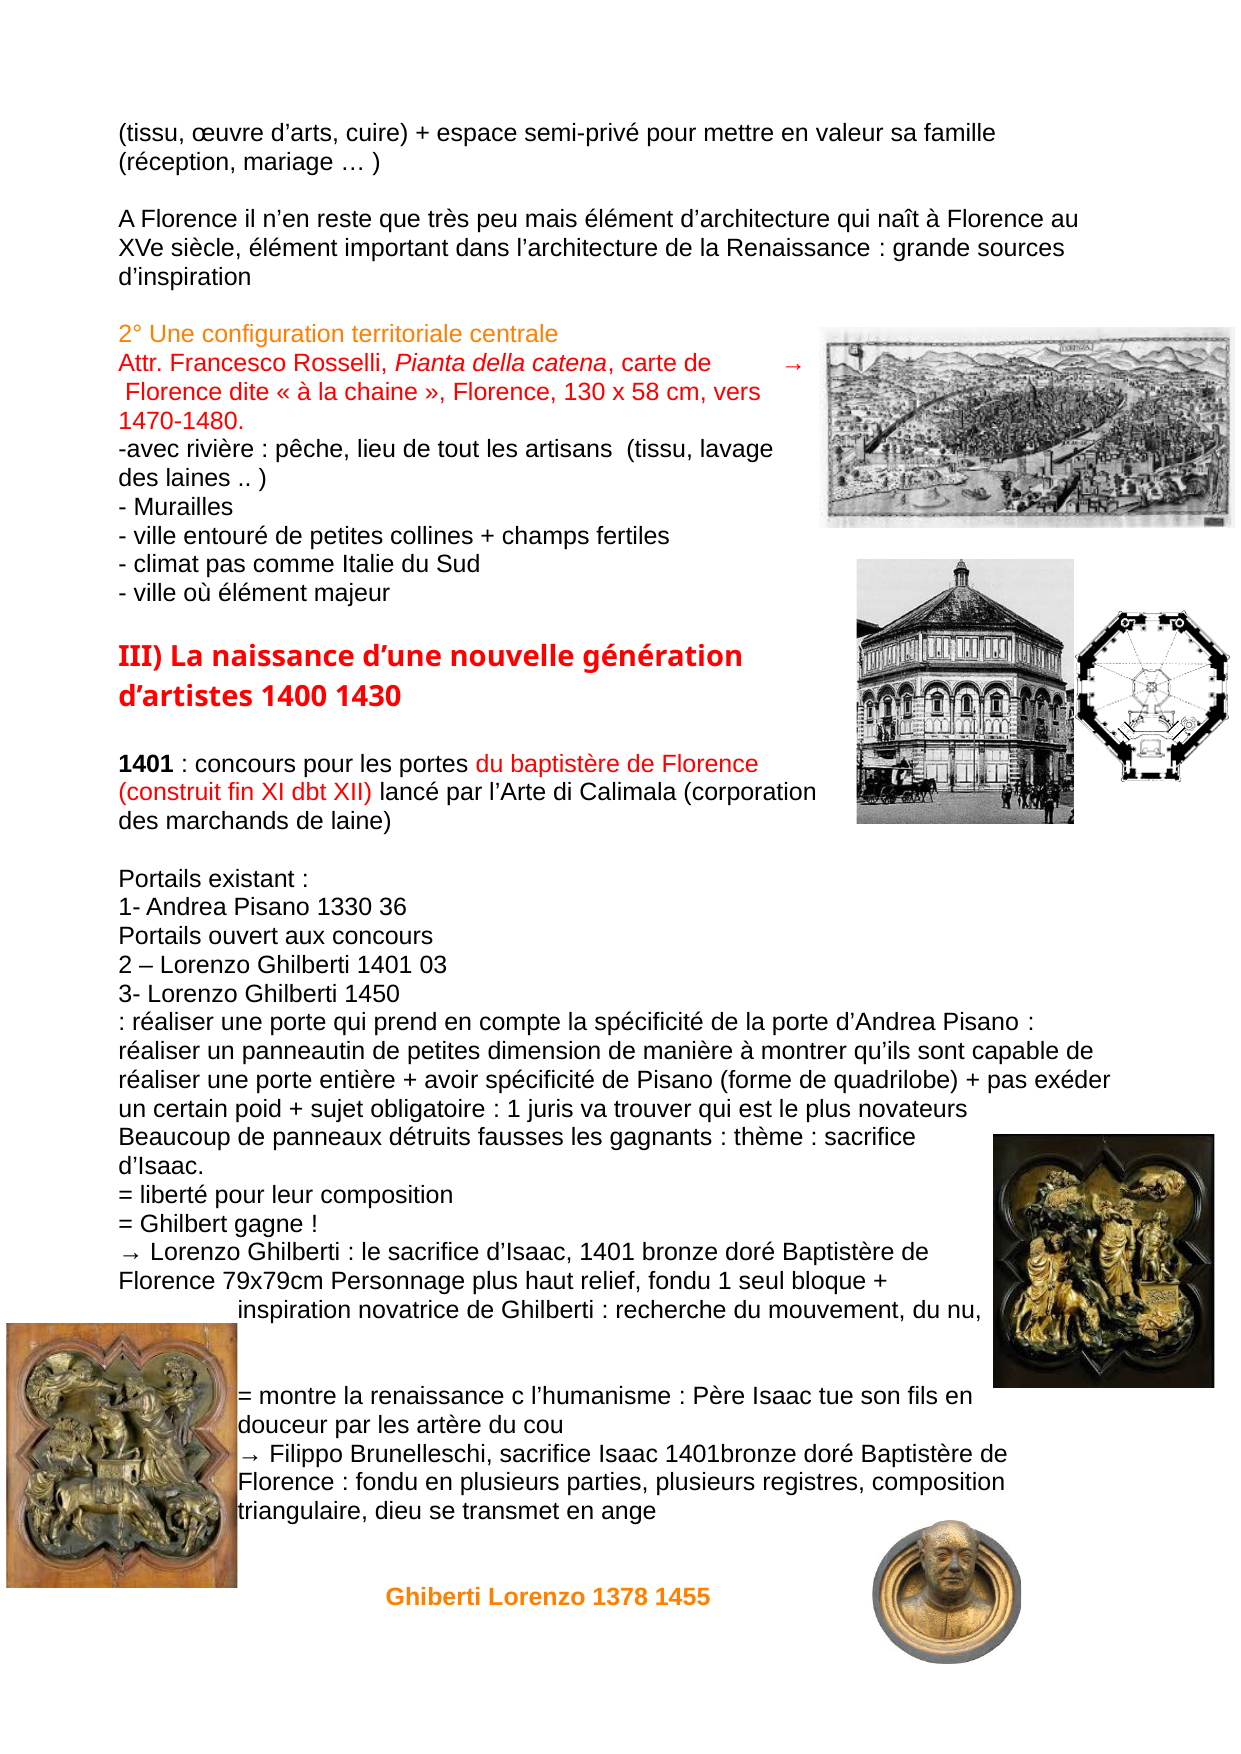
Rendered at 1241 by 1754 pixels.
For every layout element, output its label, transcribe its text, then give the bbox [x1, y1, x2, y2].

text Florence dite « à la chaine », Florence, 130 x 58 cm, vers 1470-1480. [118, 377, 819, 434]
text → Filippo Brunelleschi, sacrifice Isaac 1401bronze doré Baptistère de Florence : fondu en plusieurs parties, plusieurs registres, composition triangulaire, dieu se transmet en ange [238, 1438, 1122, 1525]
text Attr. Francesco Rosselli, Pianta della catena, carte de → [118, 348, 819, 377]
text 1- Andrea Pisano 1330 36 [118, 892, 1122, 921]
text = montre la renaissance c l’humanisme : Père Isaac tue son fils en douceur par les artère du cou [238, 1381, 1122, 1438]
text 1401 : concours pour les portes du baptistère de Florence (construit fin XI dbt XII) lancé par l’Arte di Calimala (corporation des marchands de laine) [118, 748, 1122, 835]
text 2 – Lorenzo Ghilberti 1401 03 [118, 950, 1122, 978]
picture [993, 1134, 1215, 1388]
text -avec rivière : pêche, lieu de tout les artisans (tissu, lavage des laines .. ) [118, 434, 819, 492]
text - ville où élément majeur [118, 578, 856, 607]
text 3- Lorenzo Ghilberti 1450 [118, 978, 1122, 1007]
text = Ghilbert gagne ! [118, 1208, 993, 1237]
text [1022, 1582, 1122, 1611]
text III) La naissance d’une nouvelle génération d’artistes 1400 1430 [118, 636, 856, 715]
text A Florence il n’en reste que très peu mais élément d’architecture qui naît à Florence au XVe siècle, élément important dans l’architecture de la Renaissance : grande sources d’inspiration [118, 204, 1122, 291]
text Ghiberti Lorenzo 1378 1455 [118, 1582, 872, 1611]
text - climat pas comme Italie du Sud [118, 549, 1122, 578]
picture [6, 1323, 238, 1588]
text Portails existant : [118, 863, 1122, 892]
text - Murailles [118, 492, 819, 521]
text → Lorenzo Ghilberti : le sacrifice d’Isaac, 1401 bronze doré Baptistère de Florence 79x79cm Personnage plus haut relief, fondu 1 seul bloque + inspiration novatrice de Ghilberti : recherche du mouvement, du nu, [118, 1237, 993, 1323]
text Beaucoup de panneaux détruits fausses les gagnants : thème : sacrifice d’Isaac. [118, 1122, 1122, 1180]
text : réaliser une porte qui prend en compte la spécificité de la porte d’Andrea Pisano : réaliser un panneautin de petites dimension de manière à montrer qu’ils sont capable de réaliser une porte entière + avoir spécificité de Pisano (forme de quadrilobe) + pas exéder un certain poid + sujet obligatoire : 1 juris va trouver qui est le plus novateurs [118, 1007, 1122, 1122]
picture [872, 1520, 1022, 1664]
picture [856, 559, 1234, 824]
text 2° Une configuration territoriale centrale [118, 319, 1122, 348]
text = liberté pour leur composition [118, 1180, 993, 1208]
text [1074, 578, 1122, 607]
text (tissu, œuvre d’arts, cuire) + espace semi-privé pour mettre en valeur sa famille (réception, mariage … ) [118, 118, 1122, 176]
text Portails ouvert aux concours [118, 921, 1122, 950]
text - ville entouré de petites collines + champs fertiles [118, 521, 1122, 549]
picture [819, 327, 1235, 528]
